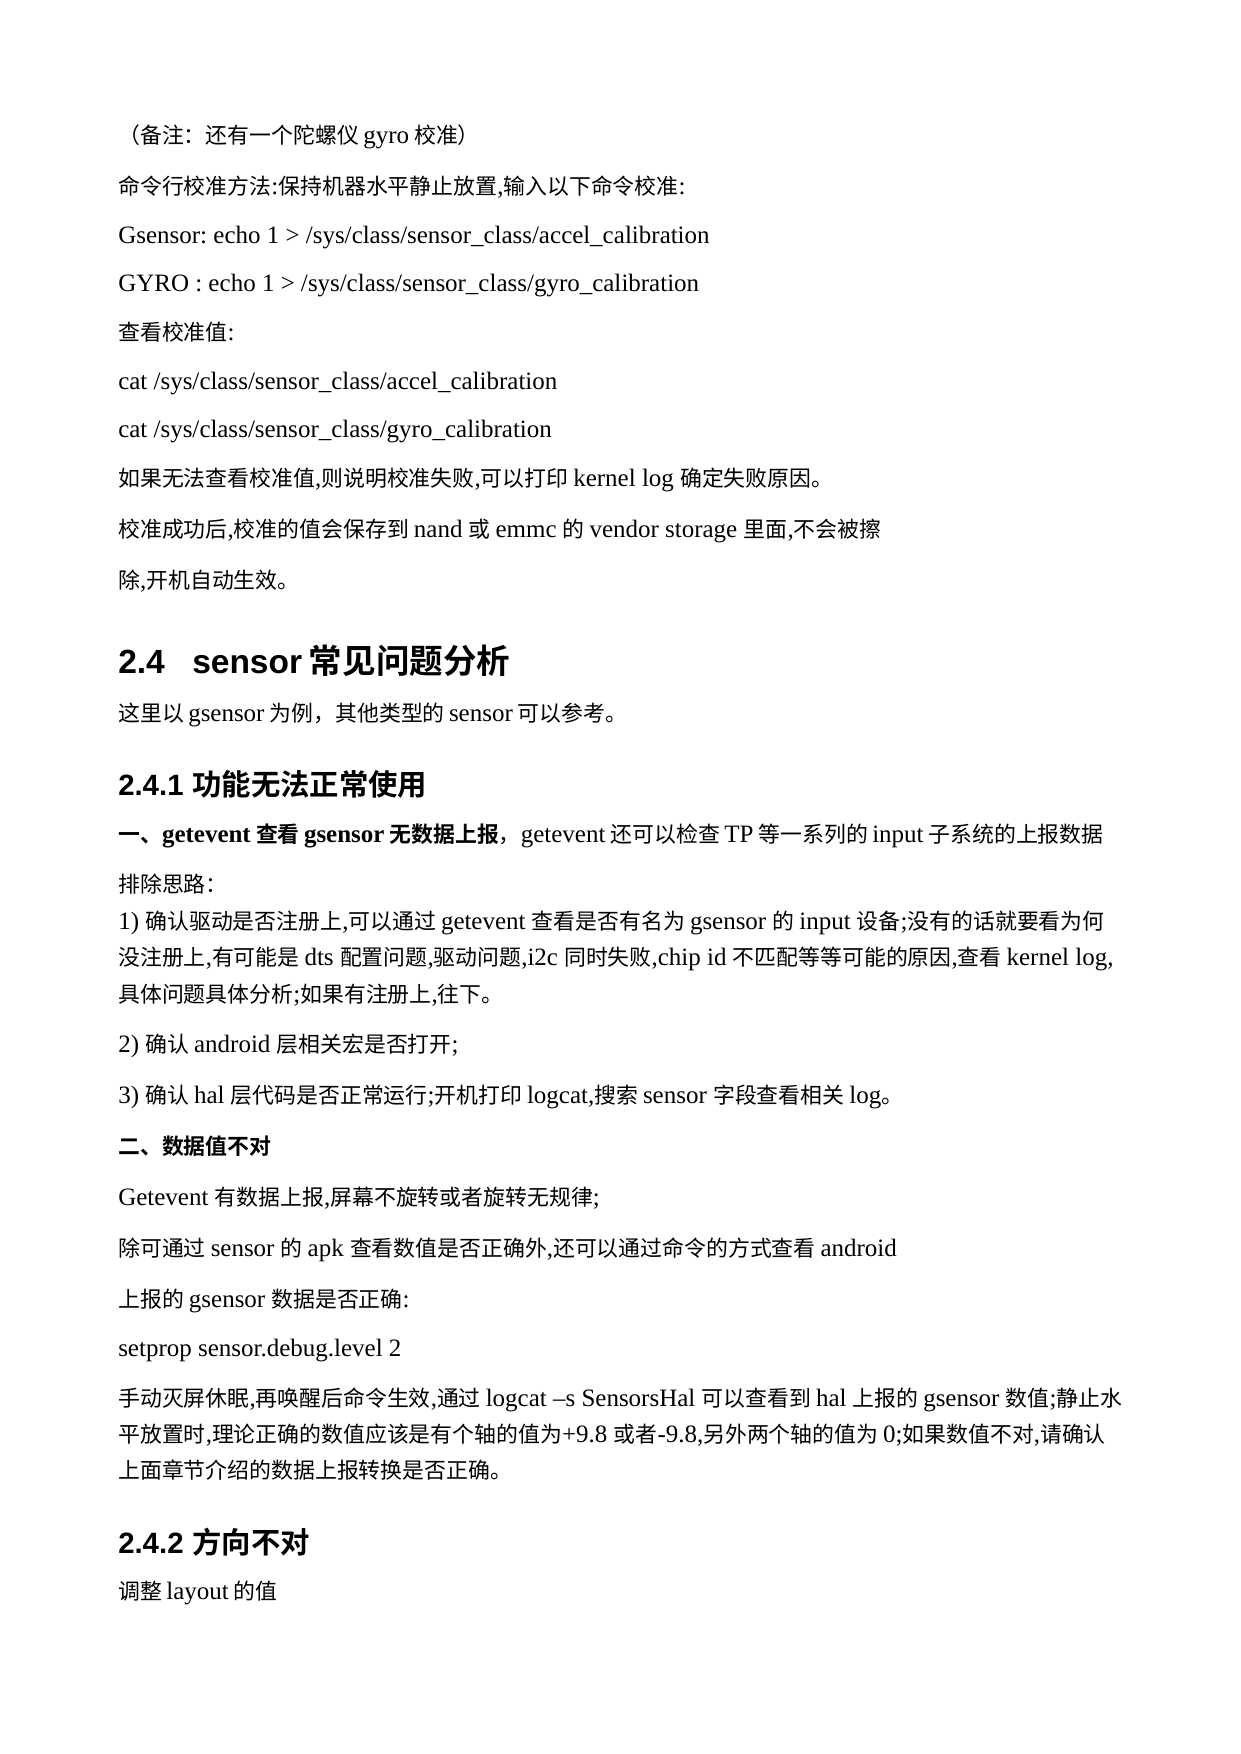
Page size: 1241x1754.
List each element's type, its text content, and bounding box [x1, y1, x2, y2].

text 手动灭屏休眠,再唤醒后命令生效,通过 logcat –s SensorsHal 可以查看到 hal 上报的 gsensor 数值;静止水平放置时,理论正确的数值应该是有个轴的值为+9.8 或者-9.8,另外两个轴的值为 0;如果数值不对,请确认上面章节介绍的数据上报转换是否正确。 [118, 1381, 1122, 1485]
text cat /sys/class/sensor_class/accel_calibration [118, 366, 1122, 395]
text 除可通过 sensor 的 apk 查看数值是否正确外,还可以通过命令的方式查看 android [118, 1231, 1122, 1263]
text 如果无法查看校准值,则说明校准失败,可以打印 kernel log 确定失败原因。 [118, 461, 1122, 493]
text Gsensor: echo 1 > /sys/class/sensor_class/accel_calibration [118, 220, 1122, 249]
subtitle 2.4.1 功能无法正常使用 [118, 762, 1122, 804]
text 除,开机自动生效。 [118, 563, 1122, 595]
text 调整layout的值 [118, 1574, 1122, 1606]
text 命令行校准方法:保持机器水平静止放置,输入以下命令校准: [118, 169, 1122, 201]
text 上报的 gsensor 数据是否正确: [118, 1282, 1122, 1314]
text 3) 确认 hal 层代码是否正常运行;开机打印 logcat,搜索 sensor 字段查看相关 log。 [118, 1078, 1122, 1110]
text （备注：还有一个陀螺仪gyro校准） [118, 118, 1122, 150]
text 排除思路： 1) 确认驱动是否注册上,可以通过 getevent 查看是否有名为 gsensor 的 input 设备;没有的话就要看为何没注册上,有可能是 dts 配置问题,驱动问题,i2c 同时失败,chip id 不匹配等等可能的原因,查看 kernel log,具体问题具体分析;如果有注册上,往下。 [118, 867, 1122, 1008]
subtitle 2.4.2 方向不对 [118, 1519, 1122, 1561]
text 2) 确认 android 层相关宏是否打开; [118, 1027, 1122, 1059]
text 校准成功后,校准的值会保存到 nand 或 emmc 的 vendor storage 里面,不会被擦 [118, 512, 1122, 544]
subtitle 2.4 sensor常见问题分析 [118, 635, 1122, 683]
text 二、数据值不对 [118, 1129, 1122, 1161]
text setprop sensor.debug.level 2 [118, 1333, 1122, 1362]
text 查看校准值: [118, 315, 1122, 347]
text GYRO : echo 1 > /sys/class/sensor_class/gyro_calibration [118, 268, 1122, 296]
text 这里以gsensor为例，其他类型的sensor可以参考。 [118, 696, 1122, 728]
text cat /sys/class/sensor_class/gyro_calibration [118, 414, 1122, 442]
text Getevent 有数据上报,屏幕不旋转或者旋转无规律; [118, 1180, 1122, 1212]
text 一、getevent查看gsensor无数据上报，getevent还可以检查TP等一系列的input子系统的上报数据 [118, 817, 1122, 848]
